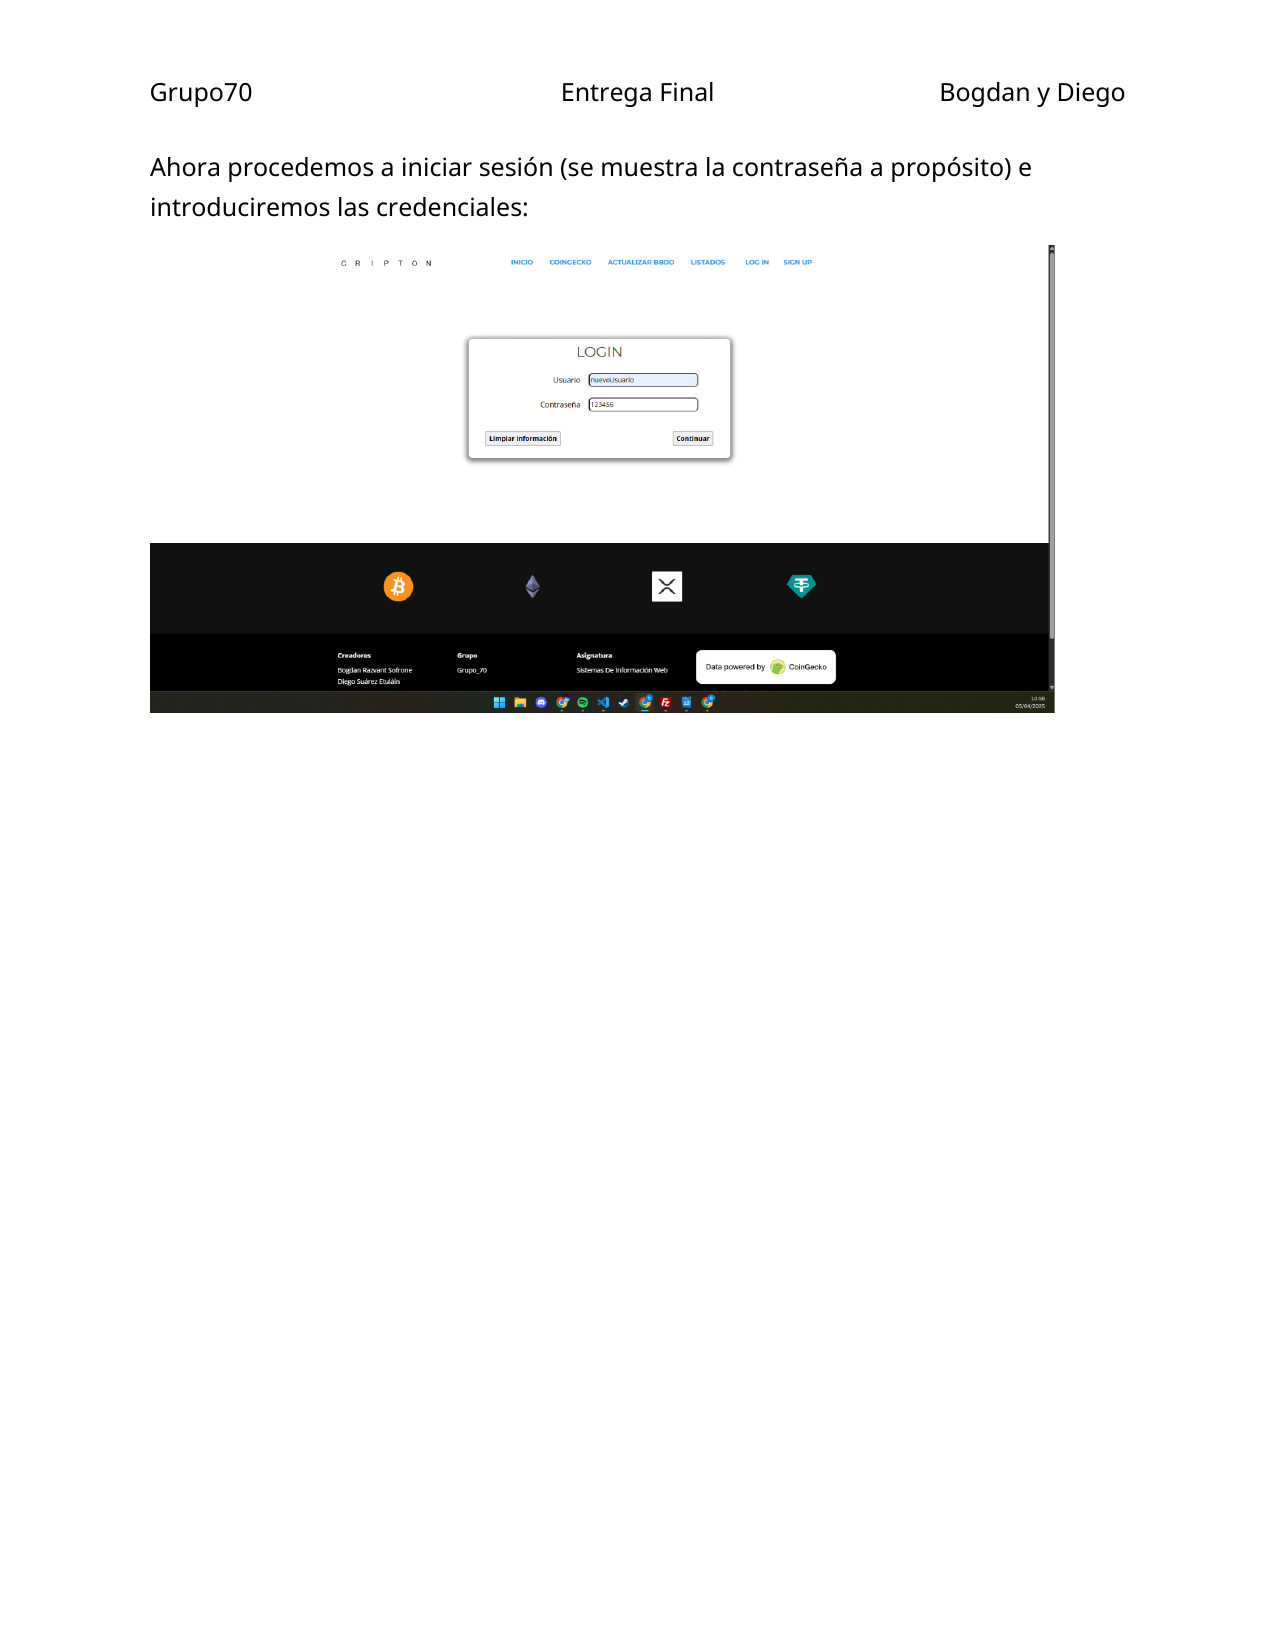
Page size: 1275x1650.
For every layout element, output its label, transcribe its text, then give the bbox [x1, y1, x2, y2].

text Ahora procedemos a iniciar sesión (se muestra la contraseña a propósito) e introduciremos las credenciales: [150, 150, 1125, 223]
